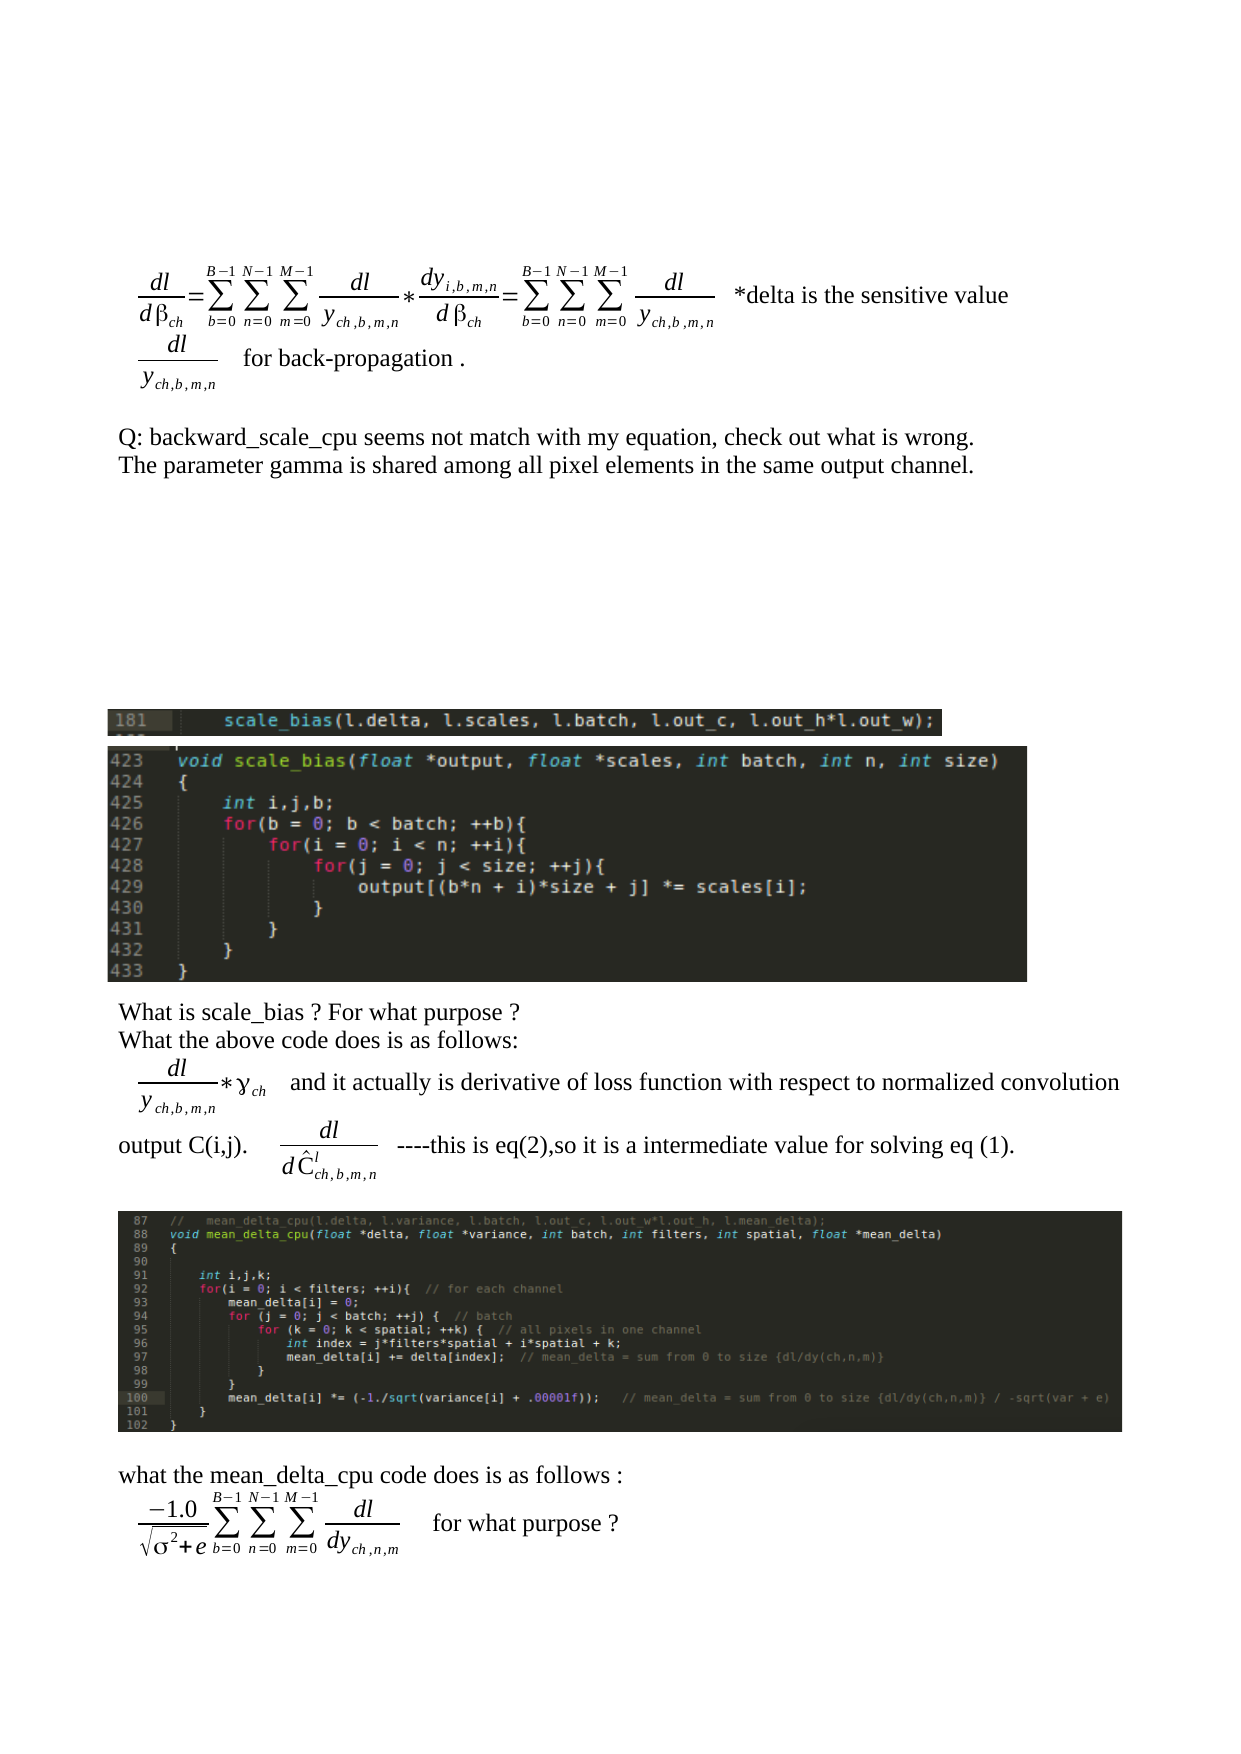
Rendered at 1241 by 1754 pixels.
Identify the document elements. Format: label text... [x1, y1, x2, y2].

text Q: backward_scale_cpu seems not match with my equation, check out what is wrong. [118, 422, 1122, 450]
text and it actually is derivative of loss function with respect to normalized convolution output C(i,j). ----this is eq(2),so it is a intermediate value for solving eq (1). [118, 1054, 1122, 1183]
text The parameter gamma is shared among all pixel elements in the same output channel. [118, 450, 1122, 479]
picture [107, 746, 1028, 982]
text What is scale_bias ? For what purpose ? [118, 997, 1122, 1025]
text *delta is the sensitive value for back-propagation . [118, 262, 1122, 393]
picture [118, 1211, 1123, 1432]
text what the mean_delta_cpu code does is as follows : [118, 1460, 1122, 1489]
picture [107, 709, 942, 736]
text What the above code does is as follows: [118, 1025, 1122, 1054]
text for what purpose ? [118, 1489, 1122, 1559]
